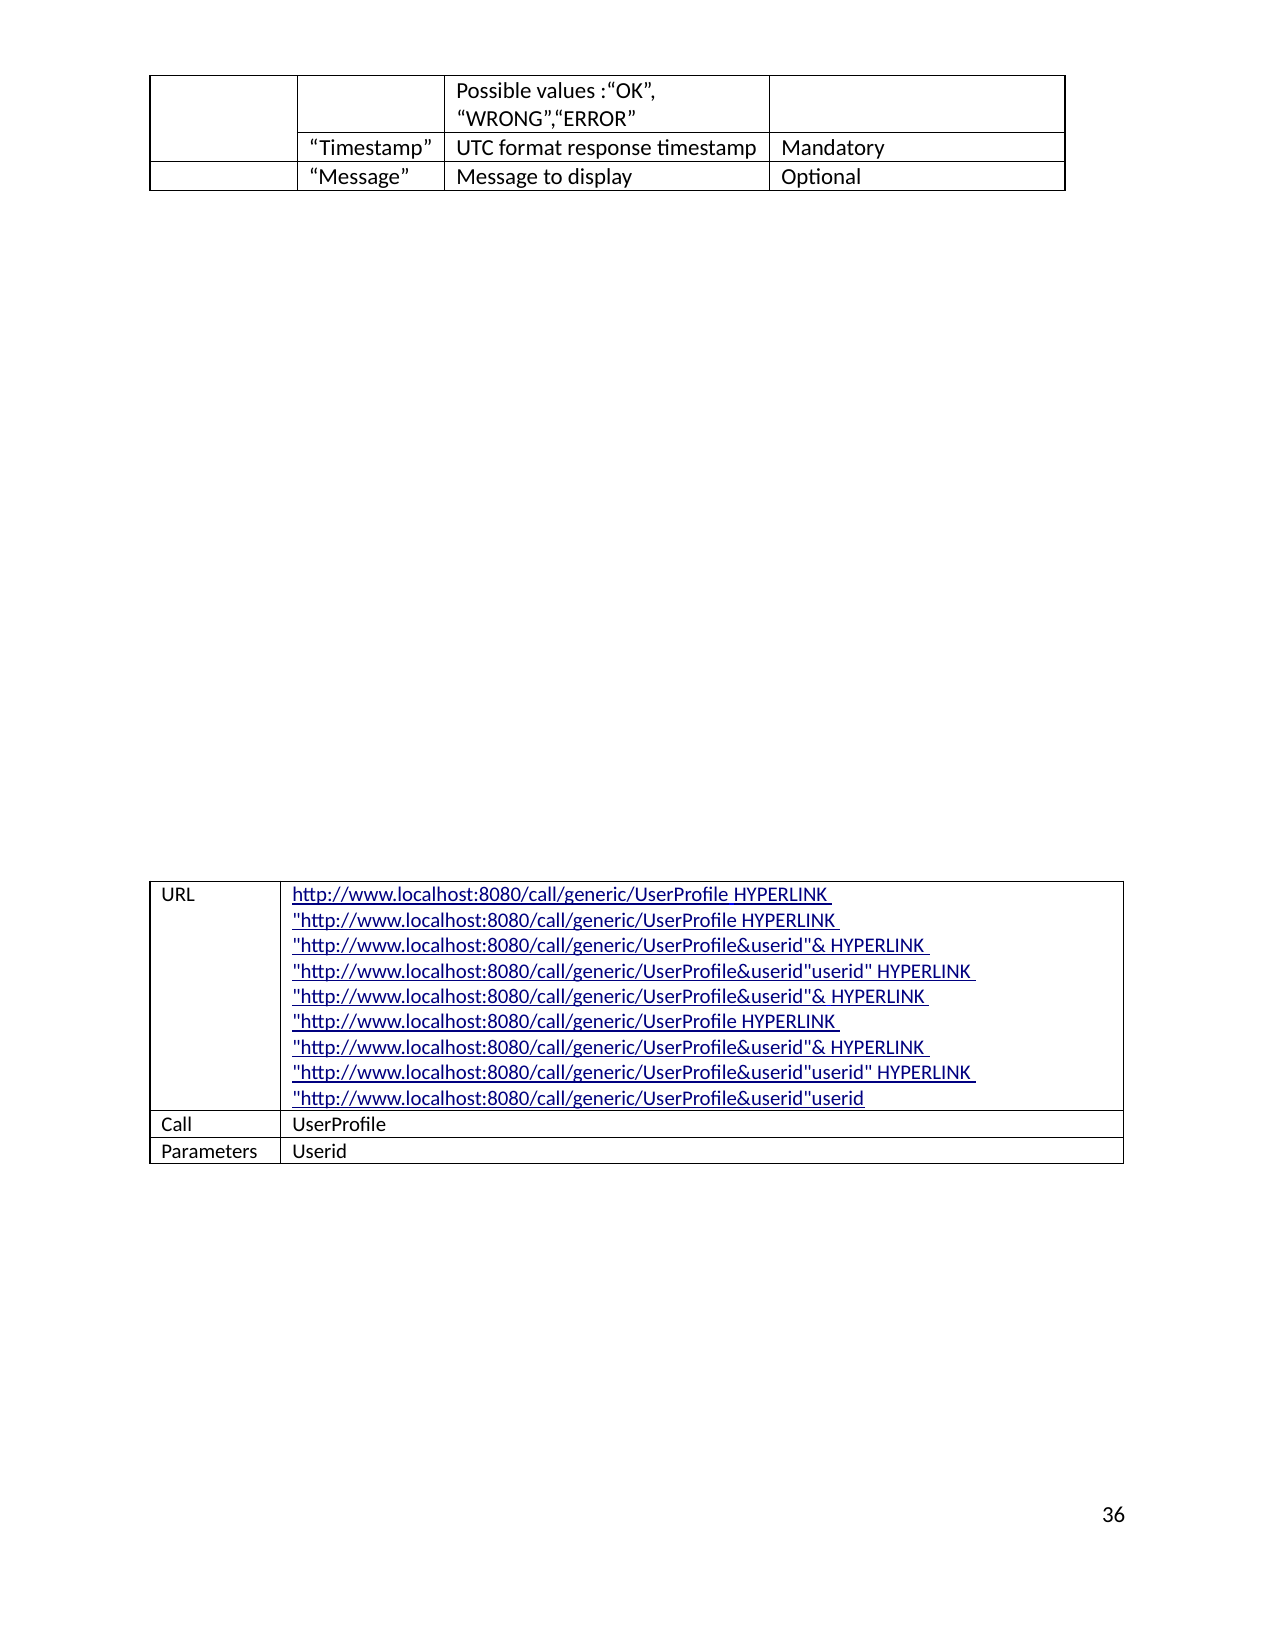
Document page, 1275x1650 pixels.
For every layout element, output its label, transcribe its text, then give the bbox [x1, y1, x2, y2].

table_cell Call [151, 1111, 280, 1137]
table_cell Message to display [445, 162, 769, 190]
table_cell Possible values :“OK”, “WRONG”,“ERROR” [445, 76, 769, 132]
table_cell “Timestamp” [298, 133, 444, 161]
table_cell UTC format response timestamp [445, 133, 769, 161]
table_cell [770, 76, 1064, 132]
table_header URL [151, 882, 280, 1110]
table_header http://www.localhost:8080/call/generic/UserProfile HYPERLINK "http://www.localhost:8080/call/generic/UserProfile HYPERLINK "http://www.localhost:8080/call/generic/UserProfile&userid"& HYPERLINK "http://www.localhost:8080/call/generic/UserProfile&userid"userid" HYPERLINK "http://www.localhost:8080/call/generic/UserProfile&userid"& HYPERLINK "http://www.localhost:8080/call/generic/UserProfile HYPERLINK "http://www.localhost:8080/call/generic/UserProfile&userid"& HYPERLINK "http://www.localhost:8080/call/generic/UserProfile&userid"userid" HYPERLINK "http://www.localhost:8080/call/generic/UserProfile&userid"userid [281, 882, 1123, 1110]
table_cell Parameters [151, 1138, 280, 1163]
table_cell UserProfile [281, 1111, 1123, 1137]
table_cell Mandatory [770, 133, 1064, 161]
table_cell Userid [281, 1138, 1123, 1163]
table_cell [298, 76, 444, 132]
table_cell “Message” [298, 162, 444, 190]
table_cell [151, 76, 297, 161]
table_cell Optional [770, 162, 1064, 190]
table_cell [151, 162, 297, 190]
